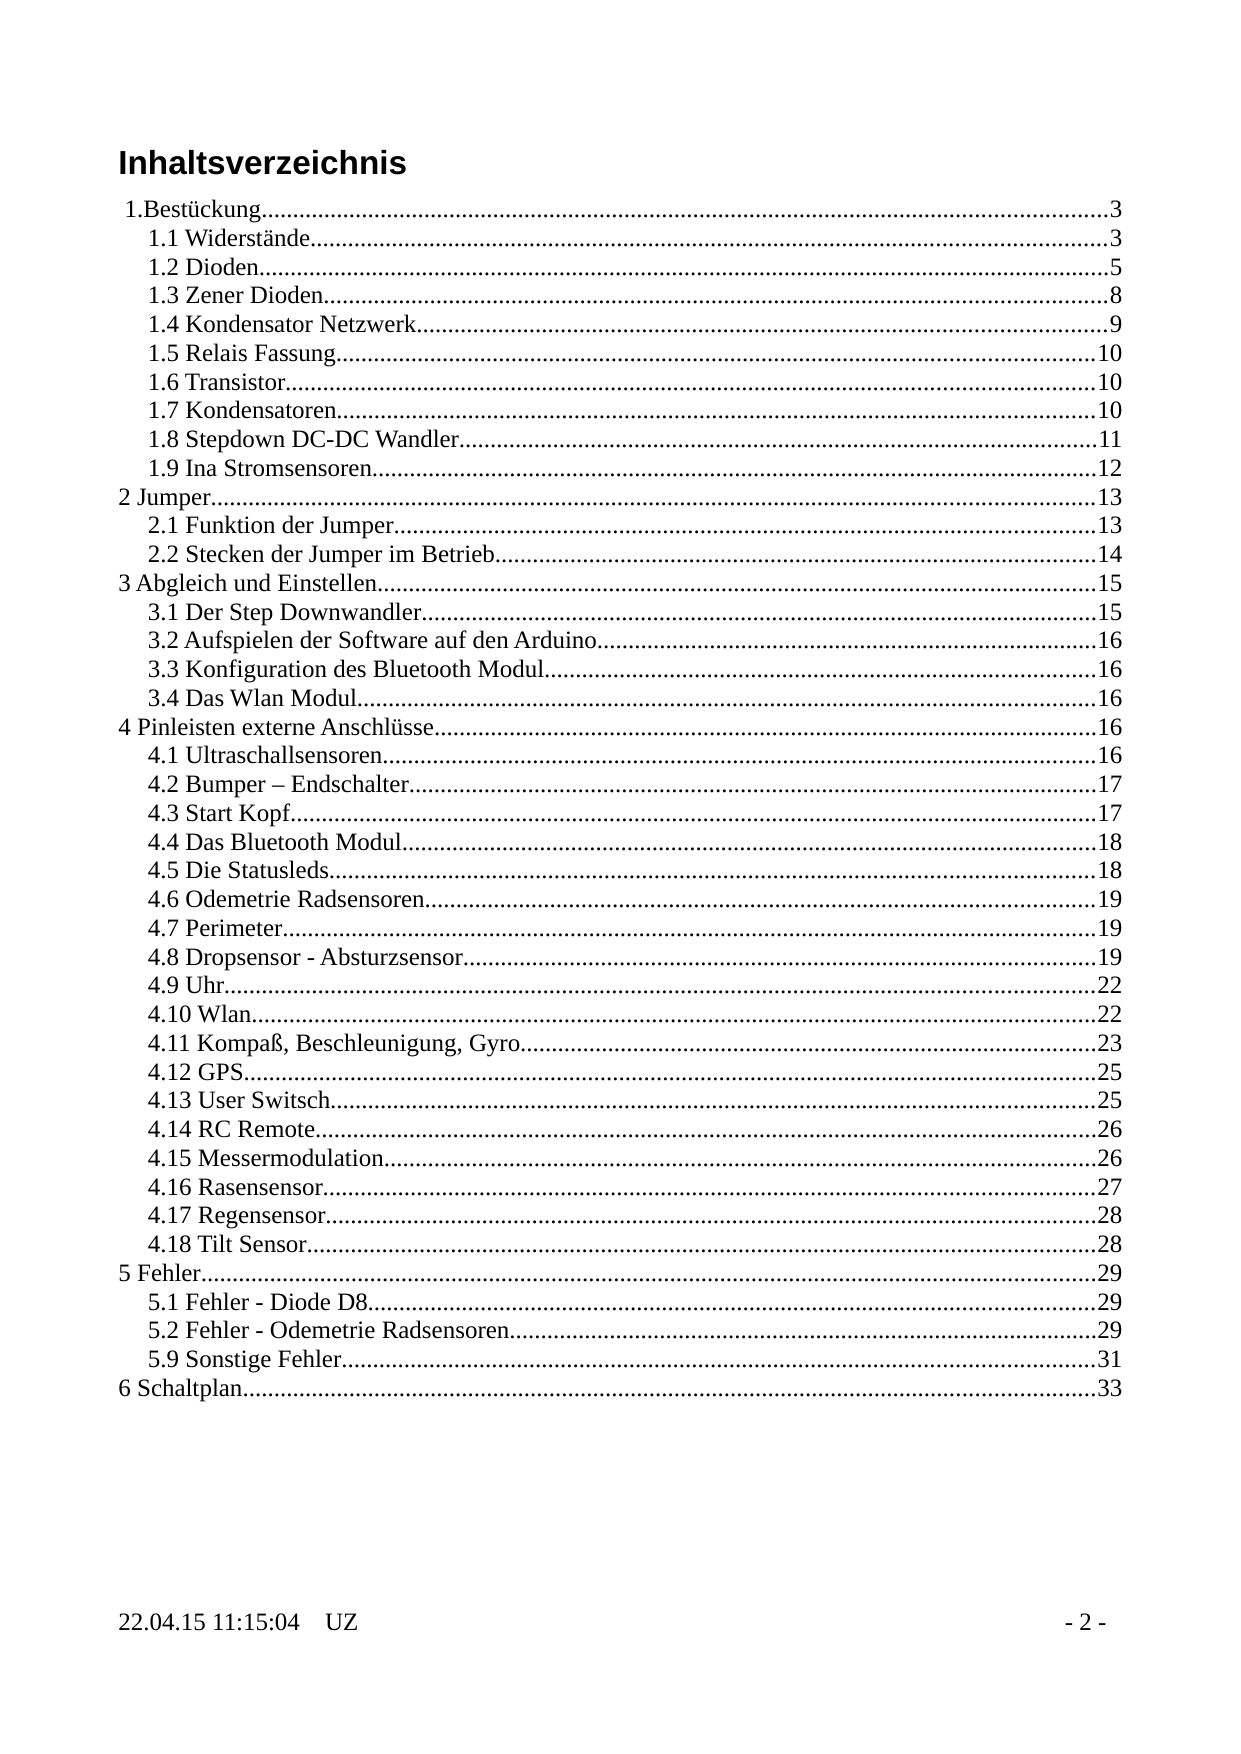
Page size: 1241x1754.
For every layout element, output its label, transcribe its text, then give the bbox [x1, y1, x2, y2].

text 4.14 RC Remote 26 [148, 1114, 1122, 1143]
text 5 Fehler 29 [118, 1258, 1122, 1287]
text 3.4 Das Wlan Modul 16 [148, 683, 1122, 712]
text 1.2 Dioden 5 [148, 252, 1122, 280]
text 4.15 Messermodulation 26 [148, 1143, 1122, 1172]
text 1.6 Transistor 10 [148, 367, 1122, 395]
text 4.7 Perimeter 19 [148, 913, 1122, 942]
text 4.16 Rasensensor 27 [148, 1172, 1122, 1200]
text 4.4 Das Bluetooth Modul 18 [148, 827, 1122, 855]
text 2 Jumper 13 [118, 482, 1122, 510]
text 4.2 Bumper – Endschalter 17 [148, 769, 1122, 798]
text 4.1 Ultraschallsensoren 16 [148, 740, 1122, 769]
text 6 Schaltplan 33 [118, 1373, 1122, 1402]
text 5.1 Fehler - Diode D8 29 [148, 1287, 1122, 1315]
text 1.8 Stepdown DC-DC Wandler 11 [148, 424, 1122, 453]
text 2.2 Stecken der Jumper im Betrieb 14 [148, 539, 1122, 568]
text 4.17 Regensensor 28 [148, 1200, 1122, 1229]
text 4.3 Start Kopf 17 [148, 798, 1122, 827]
text 4.18 Tilt Sensor 28 [148, 1229, 1122, 1258]
text 5.2 Fehler - Odemetrie Radsensoren 29 [148, 1315, 1122, 1344]
text 1.9 Ina Stromsensoren 12 [148, 453, 1122, 482]
text 4.9 Uhr 22 [148, 970, 1122, 999]
text 1.1 Widerstände 3 [148, 223, 1122, 252]
text 3.1 Der Step Downwandler 15 [148, 597, 1122, 625]
text 1.Bestückung 3 [118, 194, 1122, 223]
text 4.11 Kompaß, Beschleunigung, Gyro 23 [148, 1028, 1122, 1057]
text 3.2 Aufspielen der Software auf den Arduino 16 [148, 625, 1122, 654]
text 1.7 Kondensatoren 10 [148, 395, 1122, 424]
subtitle Inhaltsverzeichnis [118, 143, 1122, 182]
text 4.6 Odemetrie Radsensoren 19 [148, 884, 1122, 913]
text 3 Abgleich und Einstellen 15 [118, 568, 1122, 597]
text 2.1 Funktion der Jumper 13 [148, 510, 1122, 539]
text 4.12 GPS 25 [148, 1057, 1122, 1085]
text 4.13 User Switsch 25 [148, 1085, 1122, 1114]
text 3.3 Konfiguration des Bluetooth Modul 16 [148, 654, 1122, 683]
text 5.9 Sonstige Fehler 31 [148, 1344, 1122, 1373]
text 4.8 Dropsensor - Absturzsensor 19 [148, 942, 1122, 970]
text 1.4 Kondensator Netzwerk 9 [148, 309, 1122, 338]
text 1.5 Relais Fassung 10 [148, 338, 1122, 367]
text 4.10 Wlan 22 [148, 999, 1122, 1028]
text 4.5 Die Statusleds 18 [148, 855, 1122, 884]
text 4 Pinleisten externe Anschlüsse 16 [118, 712, 1122, 740]
text 1.3 Zener Dioden 8 [148, 280, 1122, 309]
